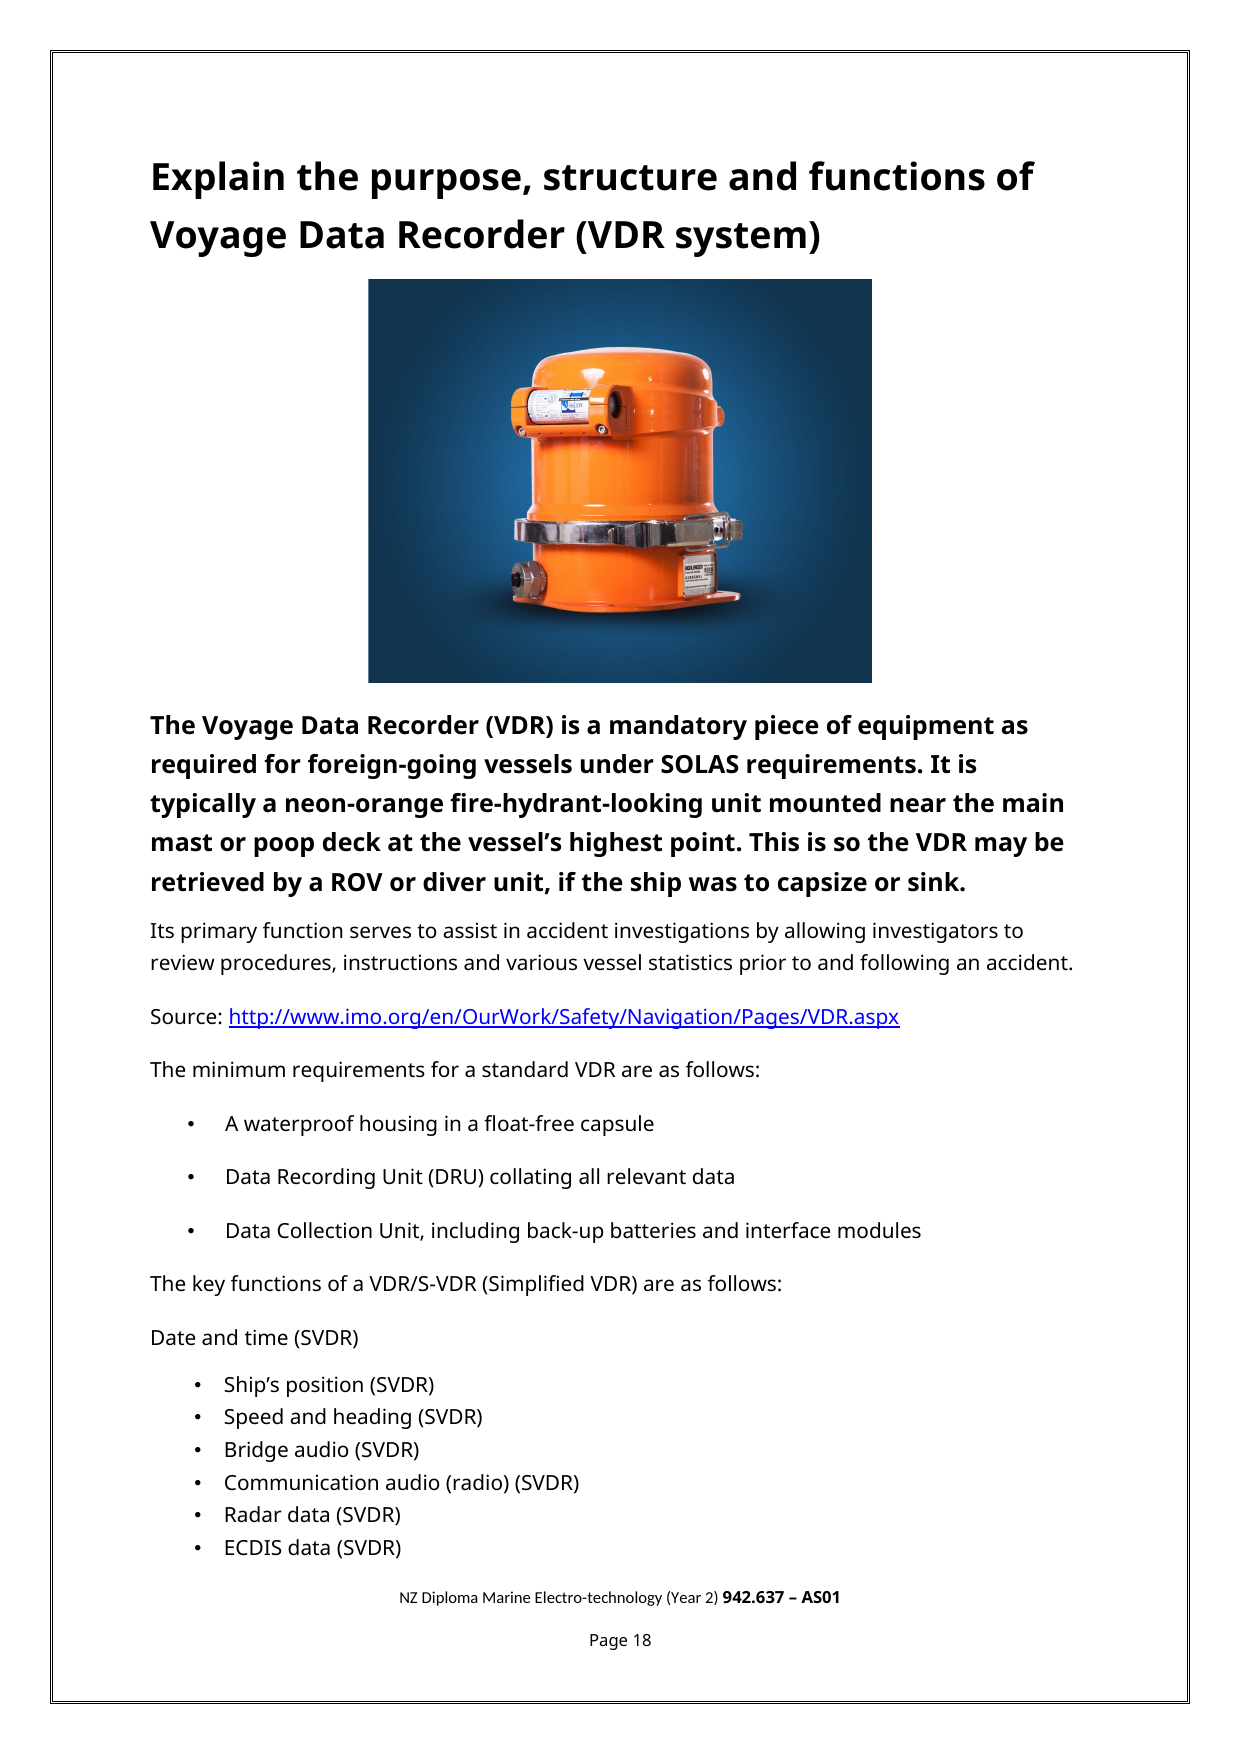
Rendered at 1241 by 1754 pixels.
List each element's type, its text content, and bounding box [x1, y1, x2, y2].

list Data Recording Unit (DRU) collating all relevant data [187, 1162, 1090, 1191]
text Its primary function serves to assist in accident investigations by allowing investigators to review procedures, instructions and various vessel statistics prior to and following an accident. [150, 916, 1090, 977]
picture [368, 279, 872, 683]
list Speed and heading (SVDR) [194, 1402, 1090, 1431]
text The minimum requirements for a standard VDR are as follows: [150, 1055, 1090, 1084]
list ECDIS data (SVDR) [194, 1533, 1090, 1561]
list Communication audio (radio) (SVDR) [194, 1468, 1090, 1496]
list Radar data (SVDR) [194, 1500, 1090, 1529]
text Date and time (SVDR) [150, 1323, 1090, 1351]
list A waterproof housing in a float-free capsule [187, 1109, 1090, 1137]
subtitle Explain the purpose, structure and functions of Voyage Data Recorder (VDR system) [150, 150, 1090, 260]
list Ship’s position (SVDR) [194, 1370, 1090, 1398]
list Data Collection Unit, including back-up batteries and interface modules [187, 1216, 1090, 1244]
text The key functions of a VDR/S-VDR (Simplified VDR) are as follows: [150, 1269, 1090, 1298]
subtitle The Voyage Data Recorder (VDR) is a mandatory piece of equipment as required for foreign-going vessels under SOLAS requirements. It is typically a neon-orange fire-hydrant-looking unit mounted near the main mast or poop deck at the vessel’s highest point. This is so the VDR may be retrieved by a ROV or diver unit, if the ship was to capsize or sink. [150, 708, 1090, 898]
list Bridge audio (SVDR) [194, 1435, 1090, 1463]
text Source: http://www.imo.org/en/OurWork/Safety/Navigation/Pages/VDR.aspx [150, 1002, 1090, 1030]
